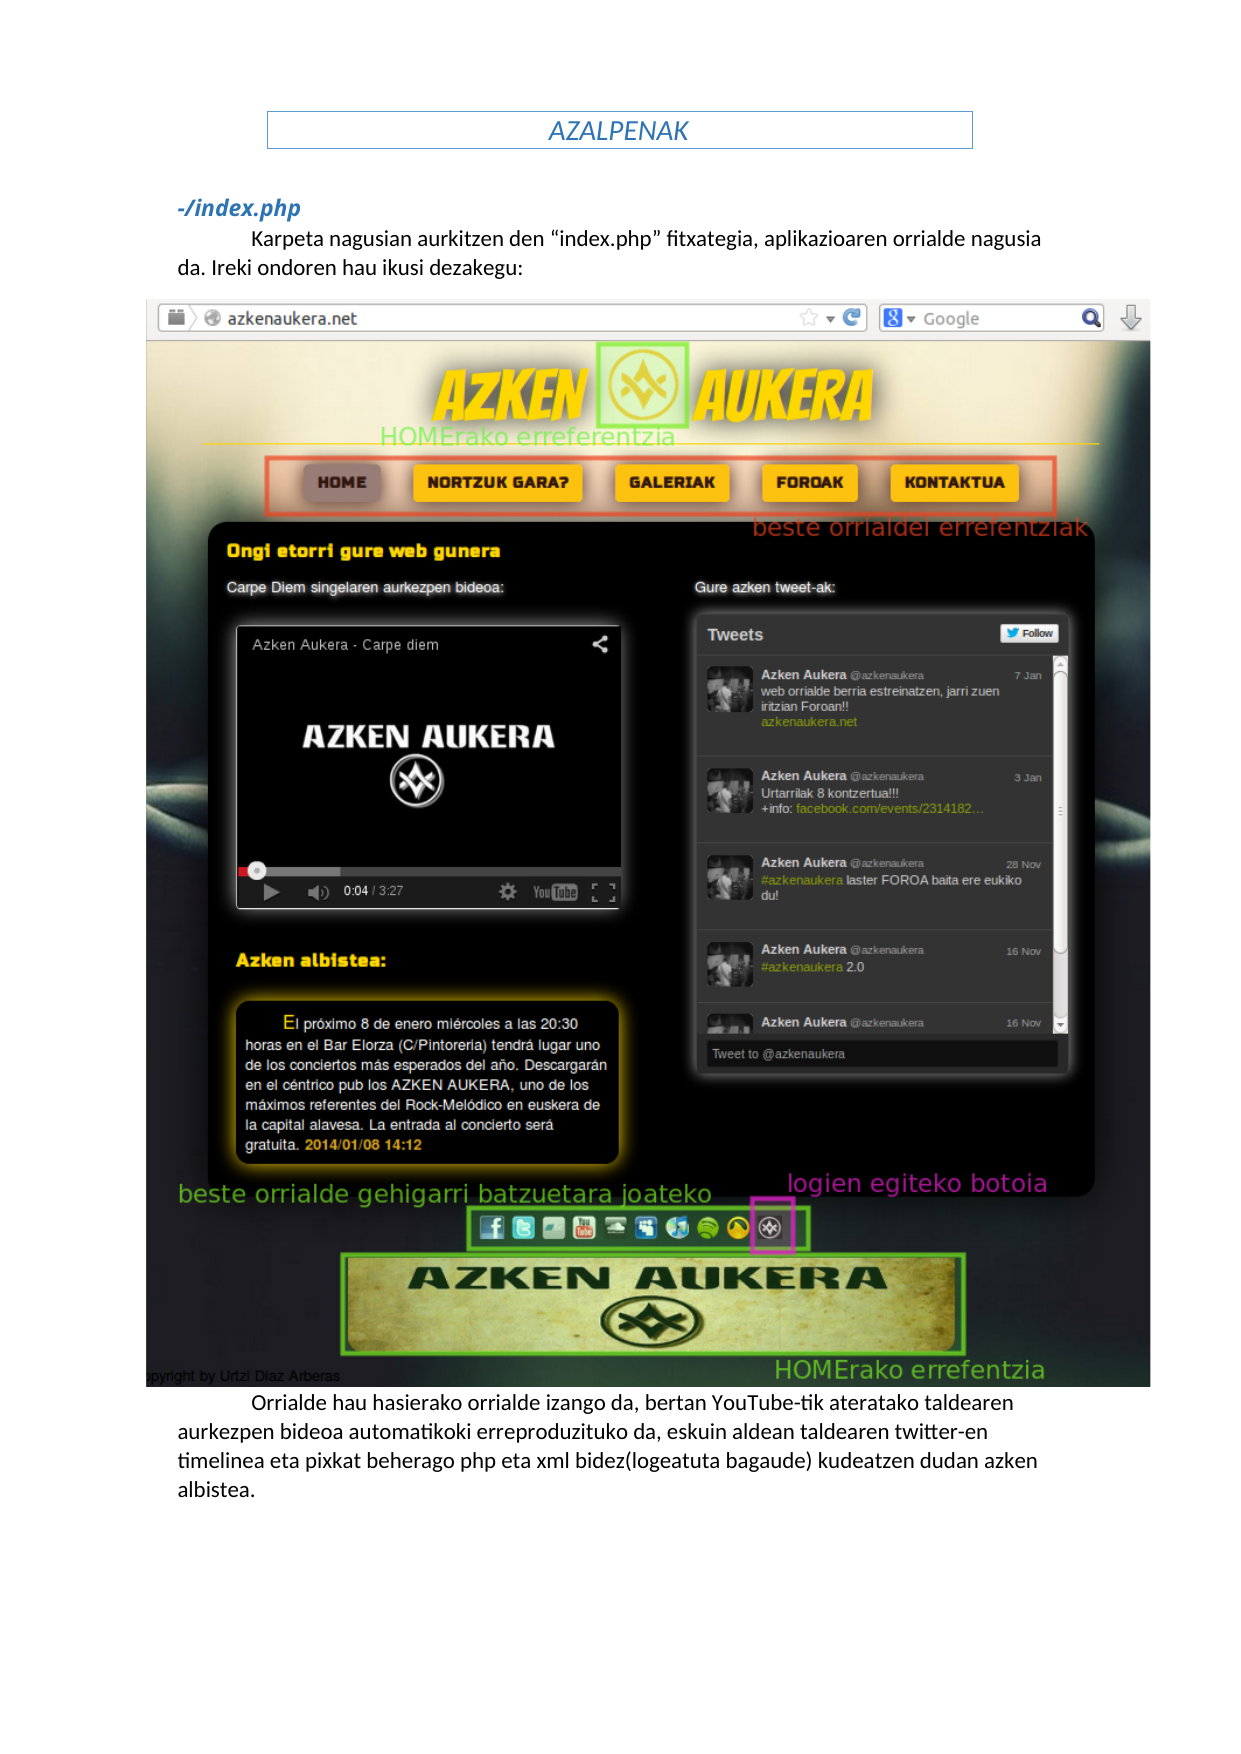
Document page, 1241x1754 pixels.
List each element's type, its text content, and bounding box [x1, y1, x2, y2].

subtitle -/index.php [177, 192, 1063, 223]
text Orrialde hau hasierako orrialde izango da, bertan YouTube-tik ateratako taldearen aurkezpen bideoa automatikoki erreproduzituko da, eskuin aldean taldearen twitter-en timelinea eta pixkat beherago php eta xml bidez(logeatuta bagaude) kudeatzen dudan azken albistea. [177, 1387, 1063, 1503]
text Karpeta nagusian aurkitzen den “index.php” fitxategia, aplikazioaren orrialde nagusia da. Ireki ondoren hau ikusi dezakegu: [177, 224, 1063, 282]
text AZALPENAK [268, 112, 972, 148]
picture [145, 299, 1151, 1387]
